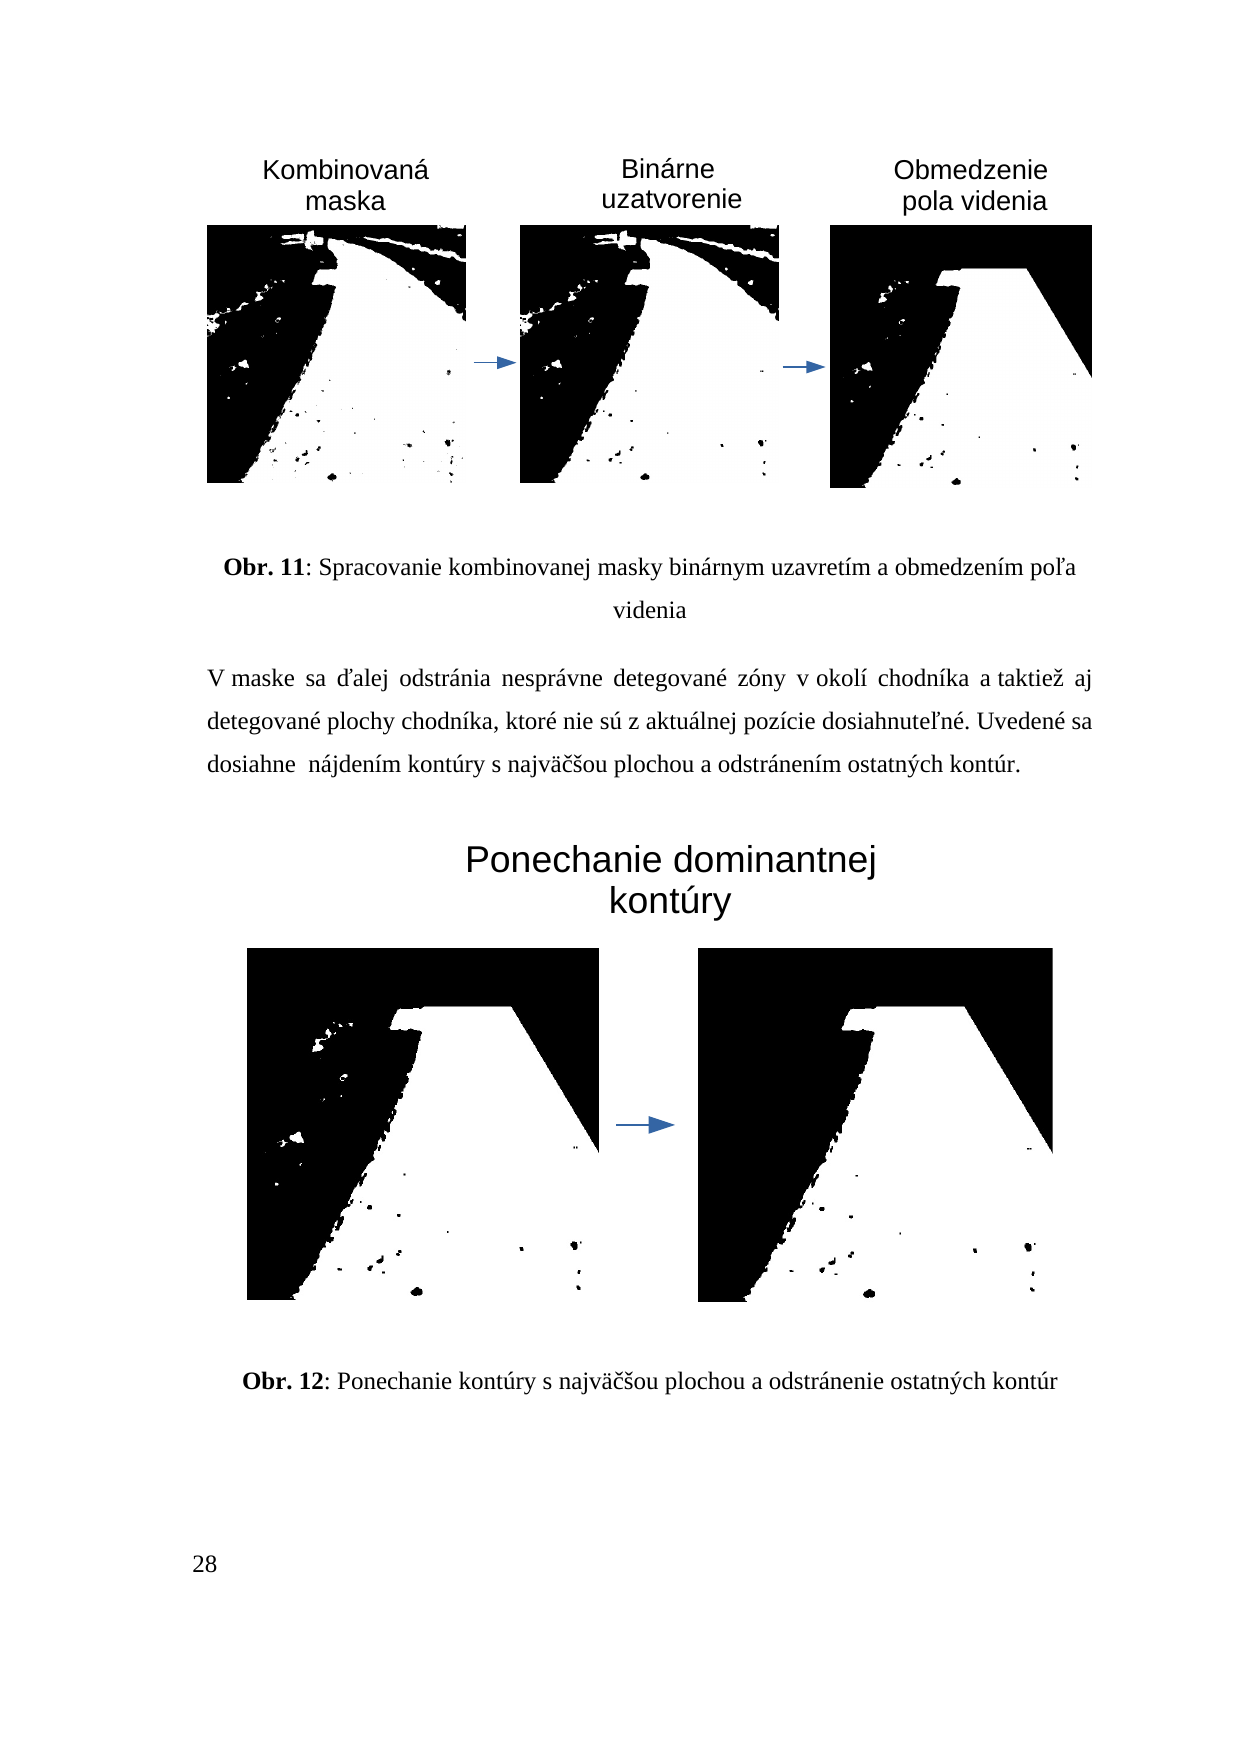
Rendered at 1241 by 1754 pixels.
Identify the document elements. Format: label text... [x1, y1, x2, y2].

text Obr. 11: Spracovanie kombinovanej masky binárnym uzavretím a obmedzením poľa videnia [207, 552, 1092, 624]
text Obr. 12: Ponechanie kontúry s najväčšou plochou a odstránenie ostatných kontúr [207, 1366, 1092, 1395]
text V maske sa ďalej odstránia nesprávne detegované zóny v okolí chodníka a taktiež aj detegované plochy chodníka, ktoré nie sú z aktuálnej pozície dosiahnuteľné. Uvedené sa dosiahne nájdením kontúry s najväčšou plochou a odstránením ostatných kontúr. [207, 663, 1092, 778]
